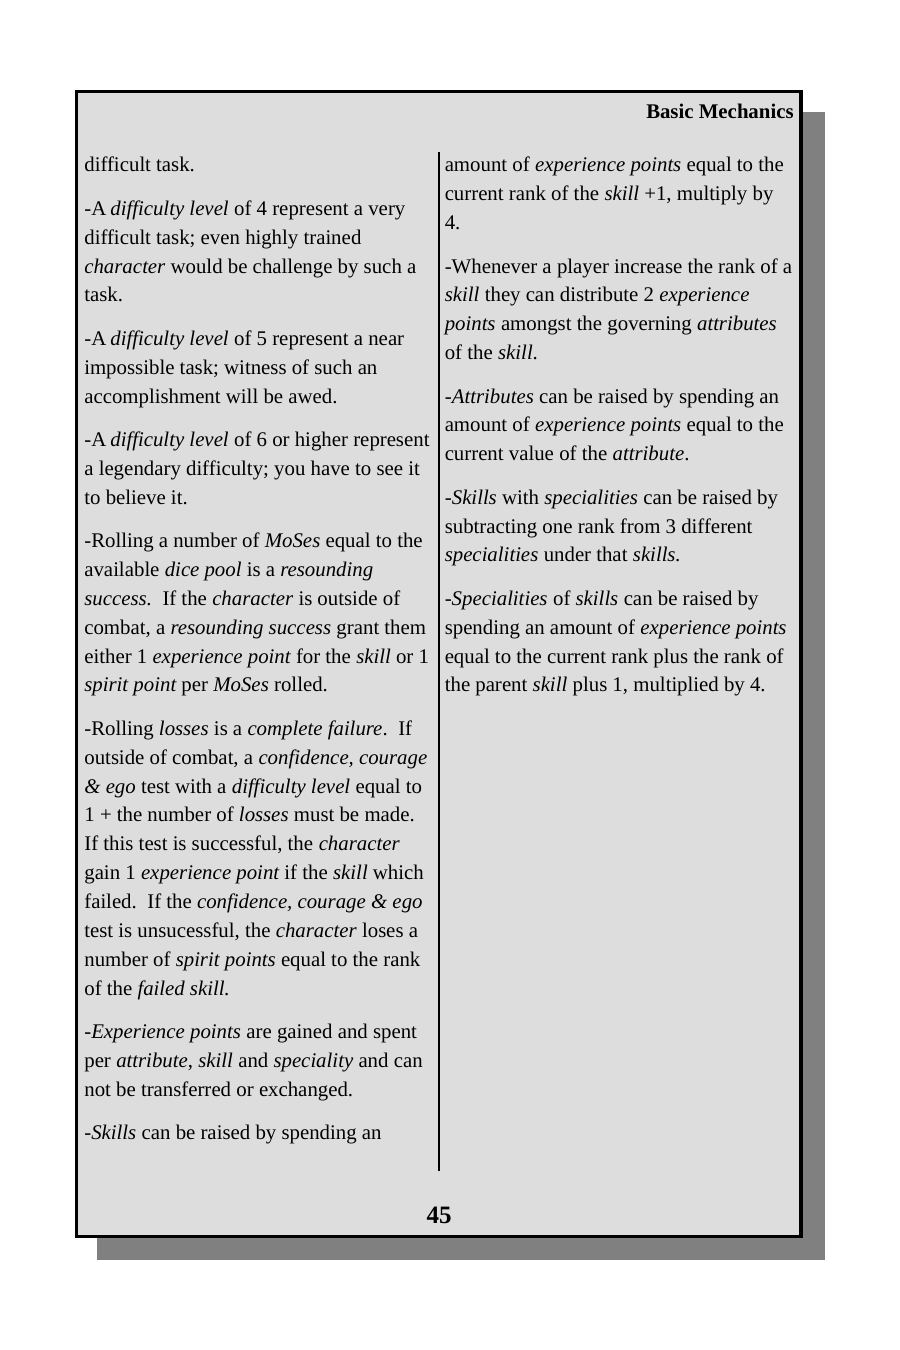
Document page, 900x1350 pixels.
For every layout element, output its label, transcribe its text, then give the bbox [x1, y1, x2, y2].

text -Specialities of skills can be raised by spending an amount of experience points equal to the current rank plus the rank of the parent skill plus 1, multiplied by 4. [444, 586, 793, 696]
text -Skills can be raised by spending an [84, 1120, 433, 1144]
text -A difficulty level of 5 represent a near impossible task; witness of such an accomplishment will be awed. [84, 326, 433, 408]
text -Whenever a player increase the rank of a skill they can distribute 2 experience points amongst the governing attributes of the skill. [444, 253, 793, 364]
text -Skills with specialities can be raised by subtracting one rank from 3 different specialities under that skills. [444, 485, 793, 566]
text difficult task. [84, 152, 433, 176]
text -Attributes can be raised by spending an amount of experience points equal to the current value of the attribute. [444, 383, 793, 465]
text -Experience points are gained and spent per attribute, skill and speciality and can not be transferred or exchanged. [84, 1019, 433, 1101]
text -Rolling losses is a complete failure. If outside of combat, a confidence, courage & ego test with a difficulty level equal to 1 + the number of losses must be made. If this test is successful, the character gain 1 experience point if the skill which failed. If the confidence, courage & ego test is unsucessful, the character loses a number of spirit points equal to the rank of the failed skill. [84, 716, 433, 999]
text -A difficulty level of 6 or higher represent a legendary difficulty; you have to see it to believe it. [84, 427, 433, 509]
text -A difficulty level of 4 represent a very difficult task; even highly trained character would be challenge by such a task. [84, 196, 433, 306]
text amount of experience points equal to the current rank of the skill +1, multiply by 4. [444, 152, 793, 234]
text -Rolling a number of MoSes equal to the available dice pool is a resounding success. If the character is outside of combat, a resounding success grant them either 1 experience point for the skill or 1 spirit point per MoSes rolled. [84, 528, 433, 696]
